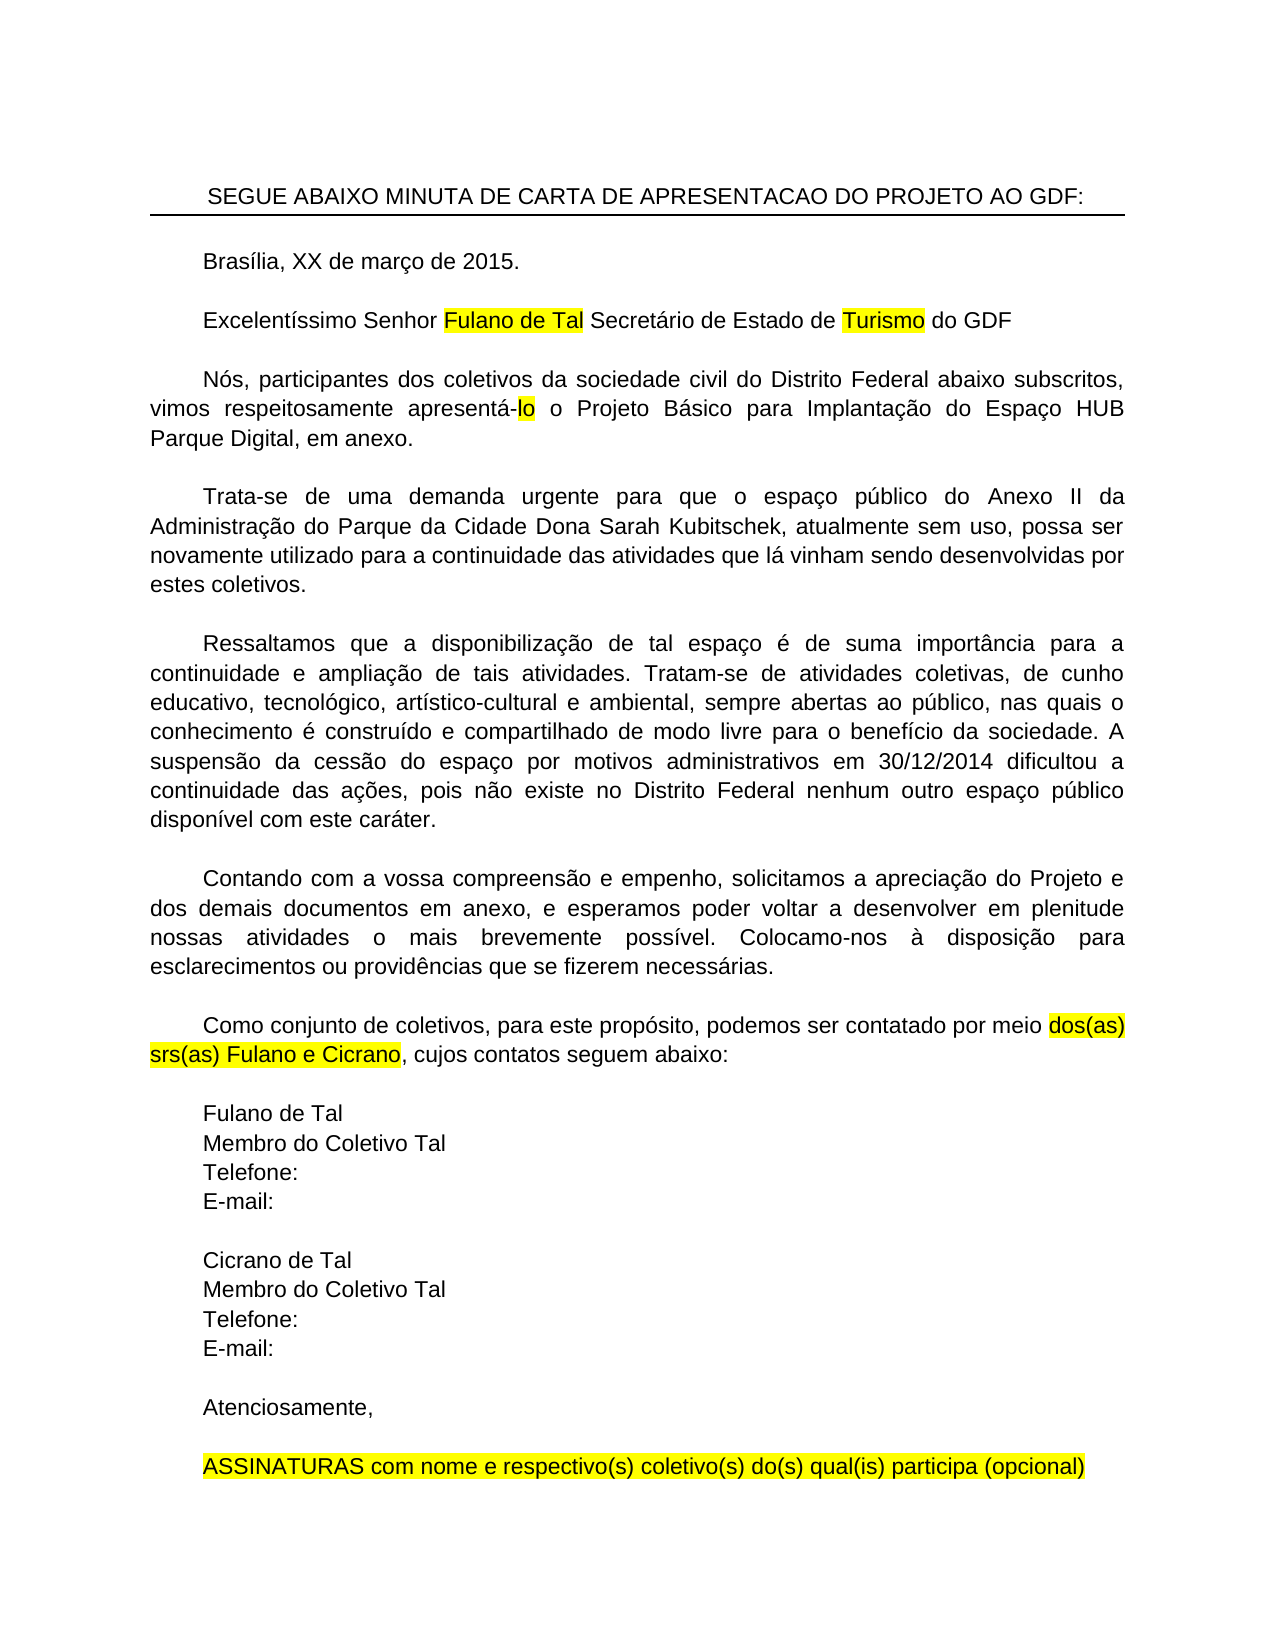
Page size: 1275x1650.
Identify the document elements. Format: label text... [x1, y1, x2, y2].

text Excelentíssimo Senhor Fulano de Tal Secretário de Estado de Turismo do GDF [150, 308, 1125, 333]
text SEGUE ABAIXO MINUTA DE CARTA DE APRESENTACAO DO PROJETO AO GDF: [150, 179, 1125, 214]
text Membro do Coletivo Tal [150, 1130, 1125, 1156]
text Nós, participantes dos coletivos da sociedade civil do Distrito Federal abaixo subscritos, vimos respeitosamente apresentá-lo o Projeto Básico para Implantação do Espaço HUB Parque Digital, em anexo. [150, 366, 1125, 451]
text E-mail: [150, 1189, 1125, 1214]
text Cicrano de Tal [150, 1248, 1125, 1273]
text ASSINATURAS com nome e respectivo(s) coletivo(s) do(s) qual(is) participa (opcional) [150, 1453, 1125, 1479]
text Contando com a vossa compreensão e empenho, solicitamos a apreciação do Projeto e dos demais documentos em anexo, e esperamos poder voltar a desenvolver em plenitude nossas atividades o mais brevemente possível. Colocamo-nos à disposição para esclarecimentos ou providências que se fizerem necessárias. [150, 866, 1125, 979]
text Atenciosamente, [150, 1394, 1125, 1420]
text Como conjunto de coletivos, para este propósito, podemos ser contatado por meio dos(as) srs(as) Fulano e Cicrano, cujos contatos seguem abaixo: [150, 1013, 1125, 1068]
text Fulano de Tal [150, 1101, 1125, 1126]
text E-mail: [150, 1336, 1125, 1361]
text Telefone: [150, 1306, 1125, 1332]
text Trata-se de uma demanda urgente para que o espaço público do Anexo II da Administração do Parque da Cidade Dona Sarah Kubitschek, atualmente sem uso, possa ser novamente utilizado para a continuidade das atividades que lá vinham sendo desenvolvidas por estes coletivos. [150, 484, 1125, 598]
text Ressaltamos que a disponibilização de tal espaço é de suma importância para a continuidade e ampliação de tais atividades. Tratam-se de atividades coletivas, de cunho educativo, tecnológico, artístico-cultural e ambiental, sempre abertas ao público, nas quais o conhecimento é construído e compartilhado de modo livre para o benefício da sociedade. A suspensão da cessão do espaço por motivos administrativos em 30/12/2014 dificultou a continuidade das ações, pois não existe no Distrito Federal nenhum outro espaço público disponível com este caráter. [150, 631, 1125, 833]
text Brasília, XX de março de 2015. [150, 249, 1125, 274]
text Membro do Coletivo Tal [150, 1277, 1125, 1303]
text Telefone: [150, 1159, 1125, 1185]
